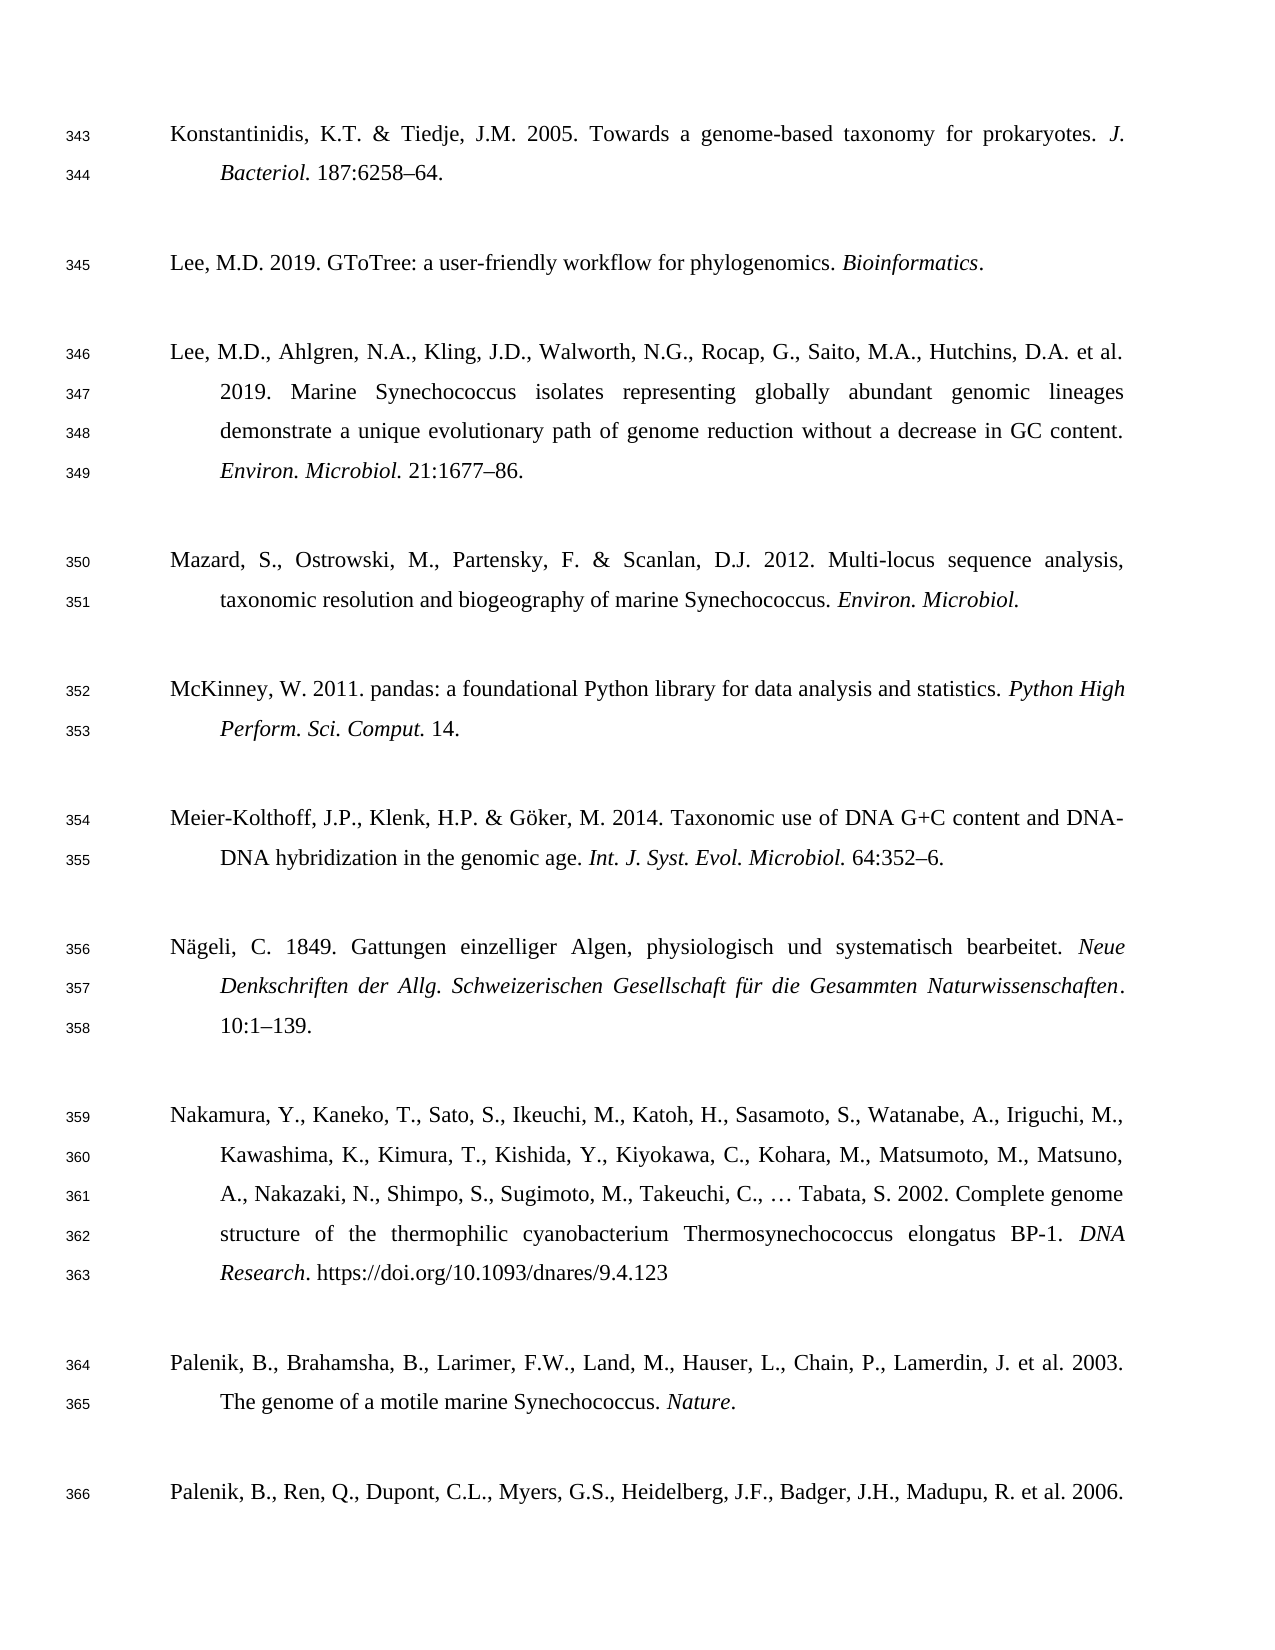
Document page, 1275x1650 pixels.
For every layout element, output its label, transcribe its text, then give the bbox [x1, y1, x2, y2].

text Mazard, S., Ostrowski, M., Partensky, F. & Scanlan, D.J. 2012. Multi-locus sequence analysis, taxonomic resolution and biogeography of marine Synechococcus. Environ. Microbiol. [170, 546, 1125, 612]
text McKinney, W. 2011. pandas: a foundational Python library for data analysis and statistics. Python High Perform. Sci. Comput. 14. [170, 675, 1125, 741]
text Konstantinidis, K.T. & Tiedje, J.M. 2005. Towards a genome-based taxonomy for prokaryotes. J. Bacteriol. 187:6258–64. [170, 120, 1125, 186]
text Nakamura, Y., Kaneko, T., Sato, S., Ikeuchi, M., Katoh, H., Sasamoto, S., Watanabe, A., Iriguchi, M., Kawashima, K., Kimura, T., Kishida, Y., Kiyokawa, C., Kohara, M., Matsumoto, M., Matsuno, A., Nakazaki, N., Shimpo, S., Sugimoto, M., Takeuchi, C., … Tabata, S. 2002. Complete genome structure of the thermophilic cyanobacterium Thermosynechococcus elongatus BP-1. DNA Research. https://doi.org/10.1093/dnares/9.4.123 [170, 1102, 1125, 1286]
text Lee, M.D. 2019. GToTree: a user-friendly workflow for phylogenomics. Bioinformatics. [170, 249, 1125, 275]
text Meier-Kolthoff, J.P., Klenk, H.P. & Göker, M. 2014. Taxonomic use of DNA G+C content and DNA-DNA hybridization in the genomic age. Int. J. Syst. Evol. Microbiol. 64:352–6. [170, 804, 1125, 870]
text Lee, M.D., Ahlgren, N.A., Kling, J.D., Walworth, N.G., Rocap, G., Saito, M.A., Hutchins, D.A. et al. 2019. Marine Synechococcus isolates representing globally abundant genomic lineages demonstrate a unique evolutionary path of genome reduction without a decrease in GC content. Environ. Microbiol. 21:1677–86. [170, 338, 1125, 483]
text Palenik, B., Brahamsha, B., Larimer, F.W., Land, M., Hauser, L., Chain, P., Lamerdin, J. et al. 2003. The genome of a motile marine Synechococcus. Nature. [170, 1349, 1125, 1415]
text Palenik, B., Ren, Q., Dupont, C.L., Myers, G.S., Heidelberg, J.F., Badger, J.H., Madupu, R. et al. 2006. [170, 1478, 1125, 1504]
text Nägeli, C. 1849. Gattungen einzelliger Algen, physiologisch und systematisch bearbeitet. Neue Denkschriften der Allg. Schweizerischen Gesellschaft für die Gesammten Naturwissenschaften. 10:1–139. [170, 933, 1125, 1038]
